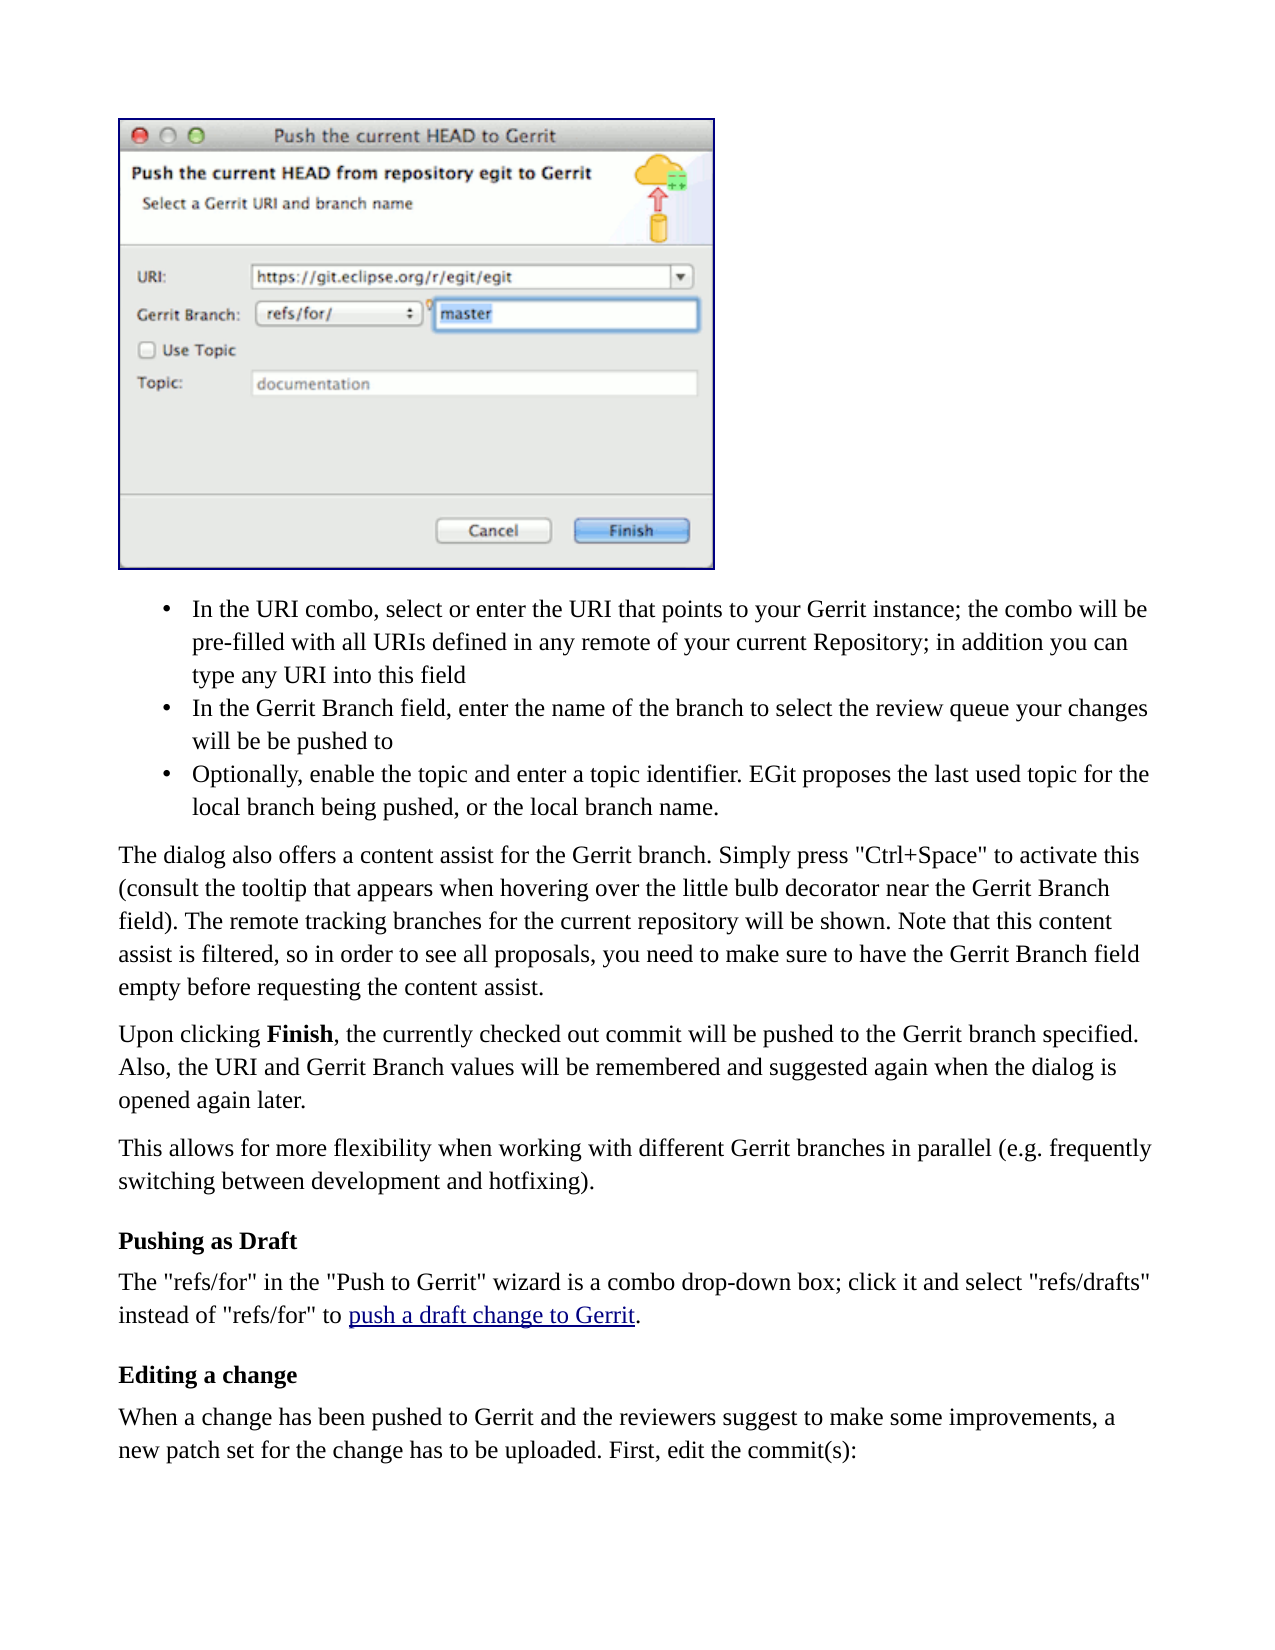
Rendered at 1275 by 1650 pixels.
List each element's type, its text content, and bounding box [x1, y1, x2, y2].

subtitle Editing a change [118, 1361, 1157, 1389]
text The dialog also offers a content assist for the Gerrit branch. Simply press "Ctrl+Space" to activate this (consult the tooltip that appears when hovering over the little bulb decorator near the Gerrit Branch field). The remote tracking branches for the current repository will be shown. Note that this content assist is filtered, so in order to see all proposals, you need to make sure to have the Gerrit Branch field empty before requesting the content assist. [118, 840, 1157, 1001]
list In the Gerrit Branch field, enter the name of the branch to select the review queue your changes will be be pushed to [162, 693, 1157, 755]
subtitle Pushing as Draft [118, 1226, 1157, 1255]
text When a change has been pushed to Gerrit and the reviewers suggest to make some improvements, a new patch set for the change has to be uploaded. First, edit the commit(s): [118, 1402, 1157, 1463]
text This allows for more flexibility when working with different Gerrit branches in parallel (e.g. frequently switching between development and hotfixing). [118, 1133, 1157, 1195]
text Upon clicking Finish, the currently checked out commit will be pushed to the Gerrit branch specified. Also, the URI and Gerrit Branch values will be remembered and suggested again when the dialog is opened again later. [118, 1019, 1157, 1114]
picture [120, 120, 713, 568]
list Optionally, enable the topic and enter a topic identifier. EGit proposes the last used topic for the local branch being pushed, or the local branch name. [162, 759, 1157, 821]
text The "refs/for" in the "Push to Gerrit" wizard is a combo drop-down box; click it and select "refs/drafts" instead of "refs/for" to push a draft change to Gerrit. [118, 1267, 1157, 1329]
list In the URI combo, select or enter the URI that points to your Gerrit instance; the combo will be pre-filled with all URIs defined in any remote of your current Repository; in addition you can type any URI into this field [162, 594, 1157, 689]
